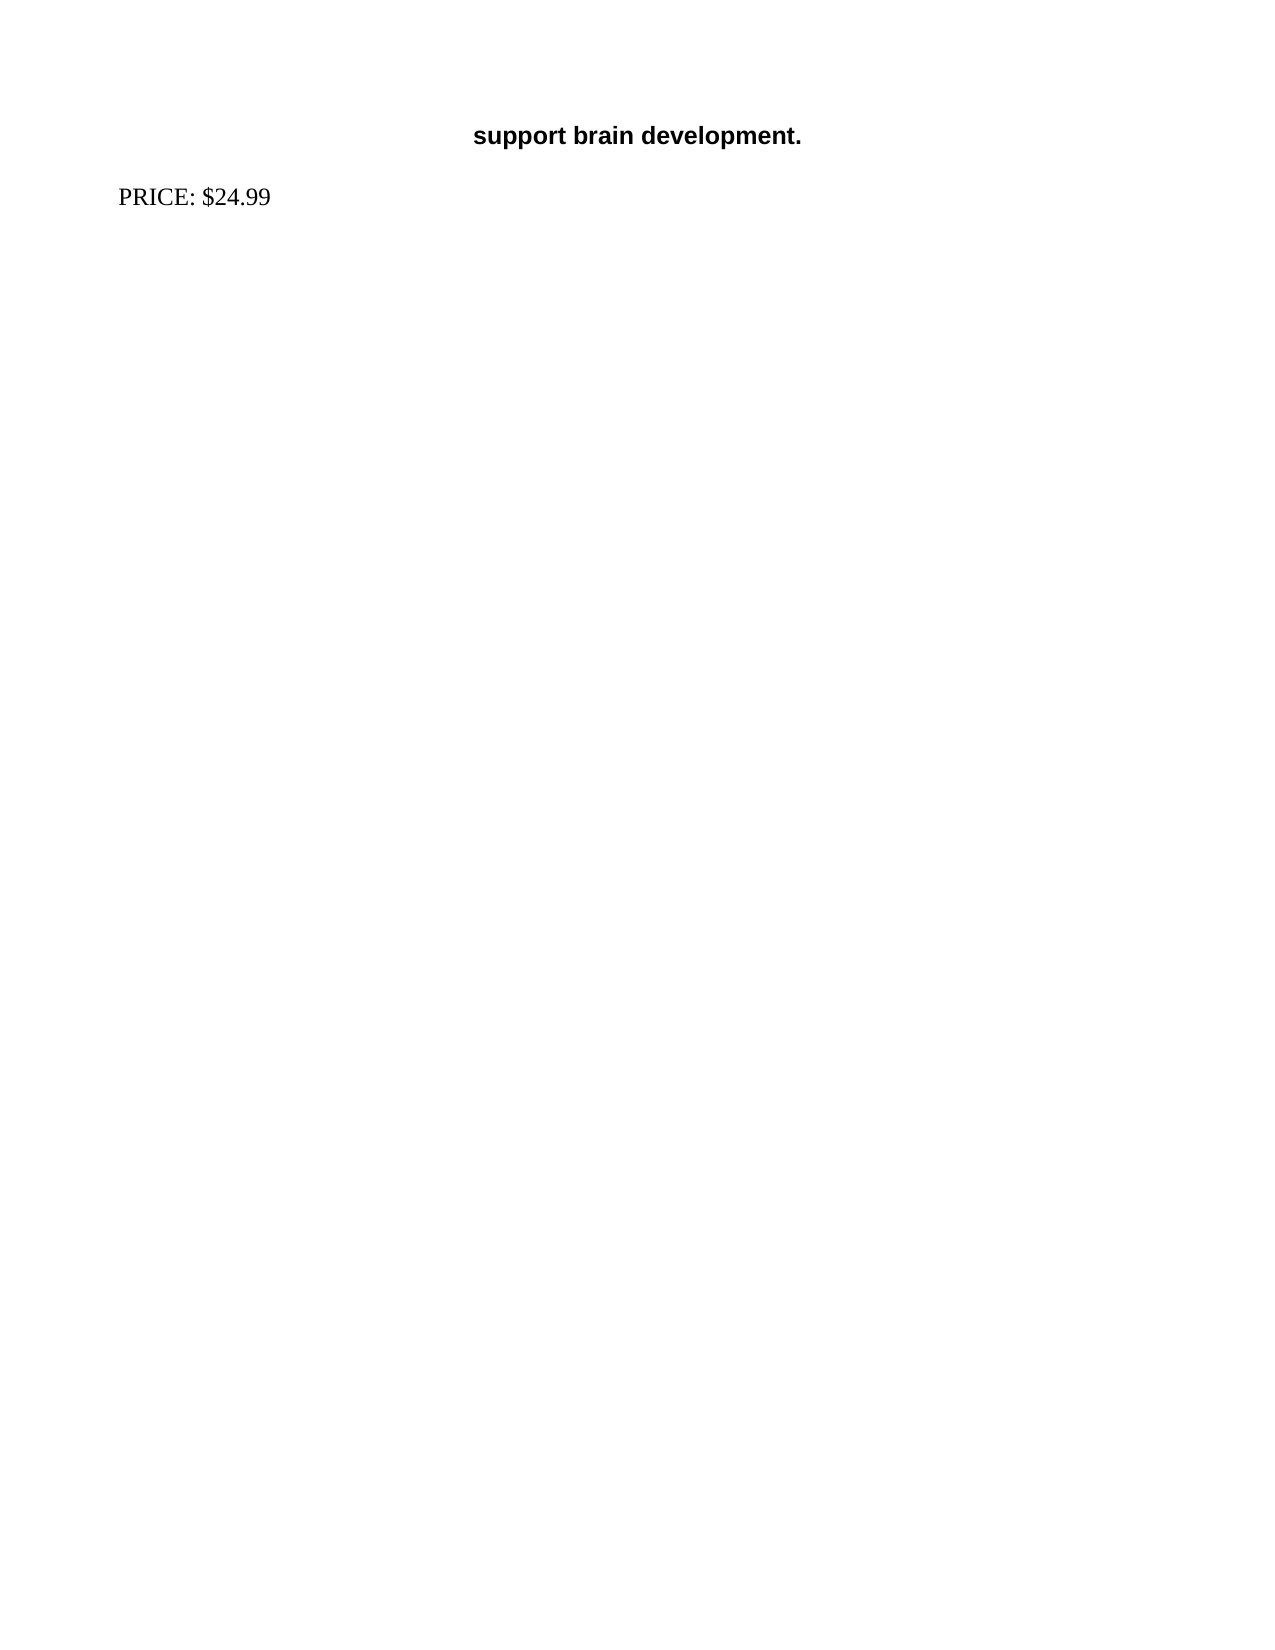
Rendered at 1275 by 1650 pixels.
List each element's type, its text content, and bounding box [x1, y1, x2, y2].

text PRICE: $24.99 [118, 182, 1157, 211]
table_header support brain development. [118, 118, 1157, 182]
